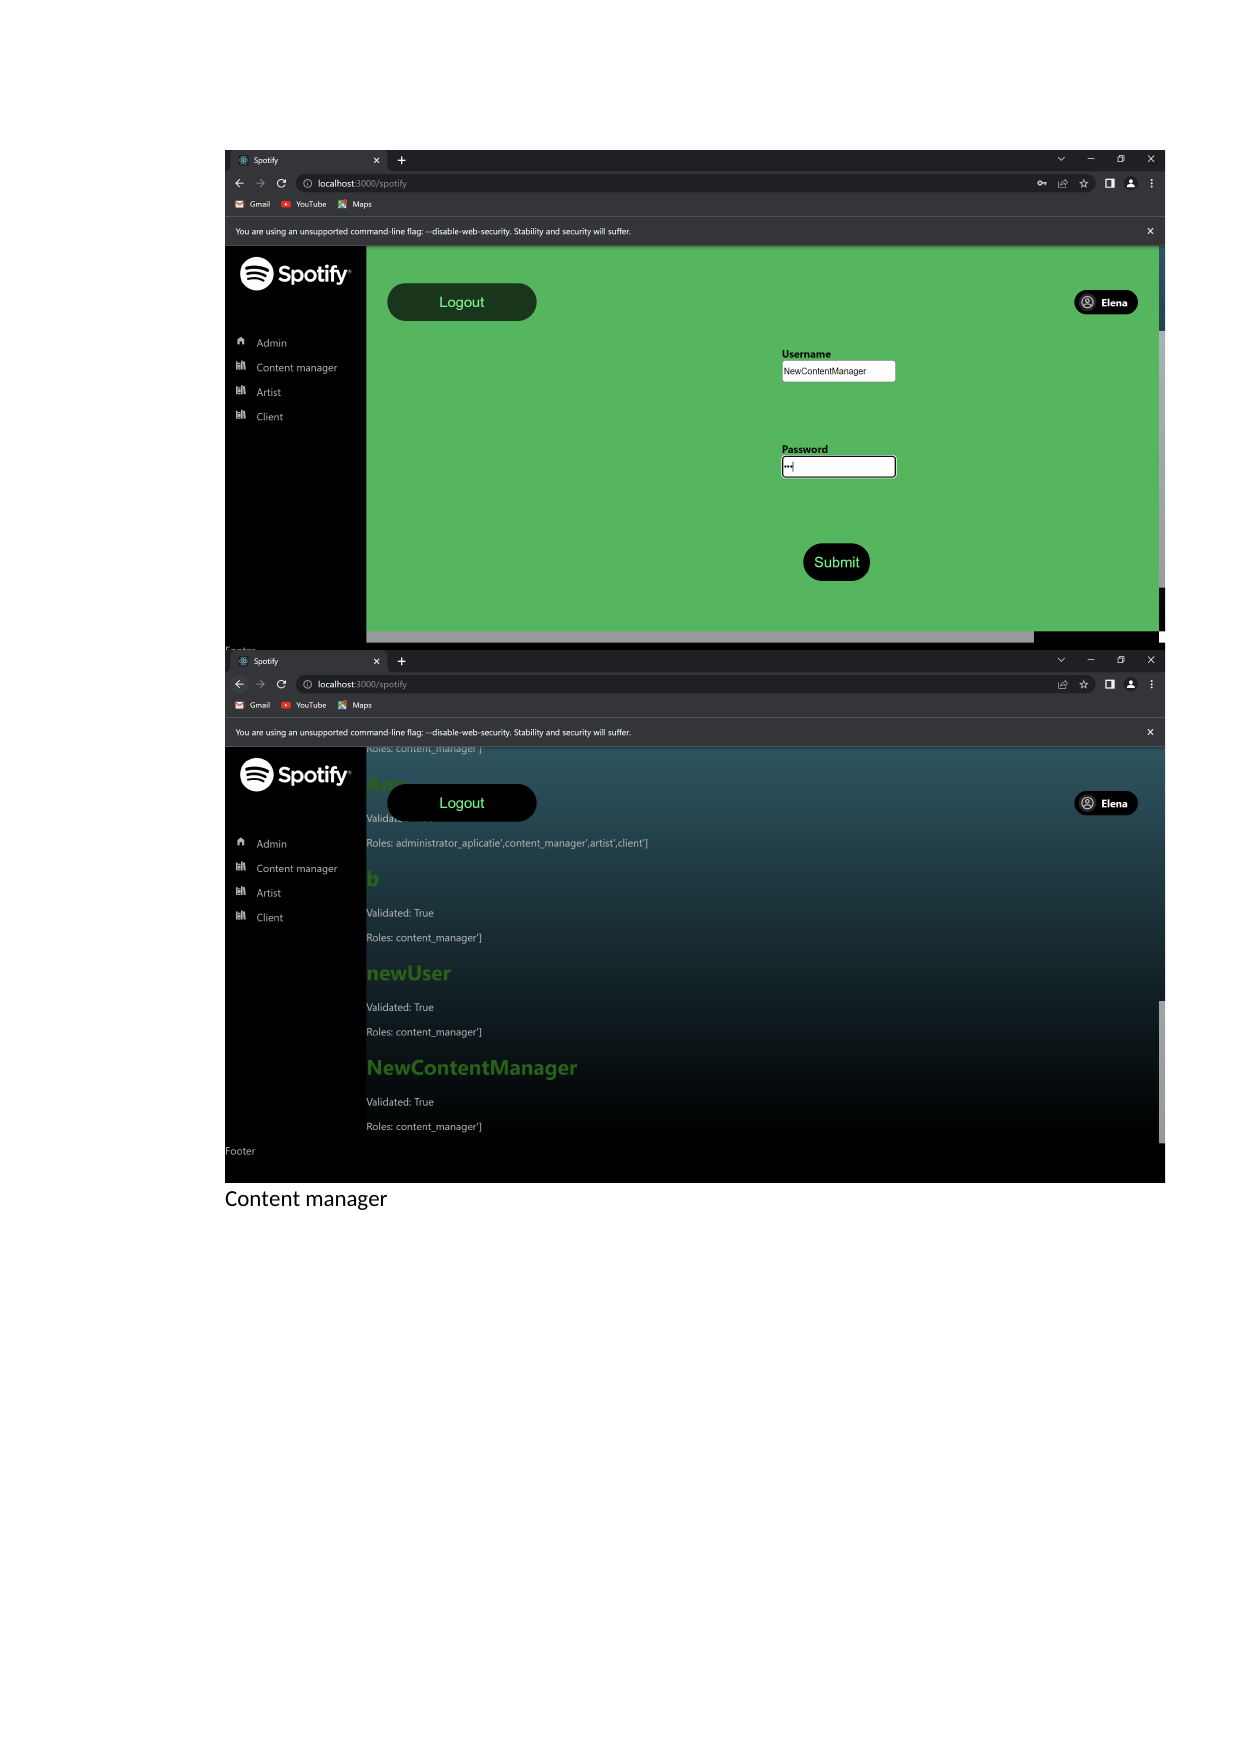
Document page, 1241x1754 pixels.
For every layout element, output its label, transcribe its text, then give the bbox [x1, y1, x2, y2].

list Content manager [225, 1184, 1090, 1212]
